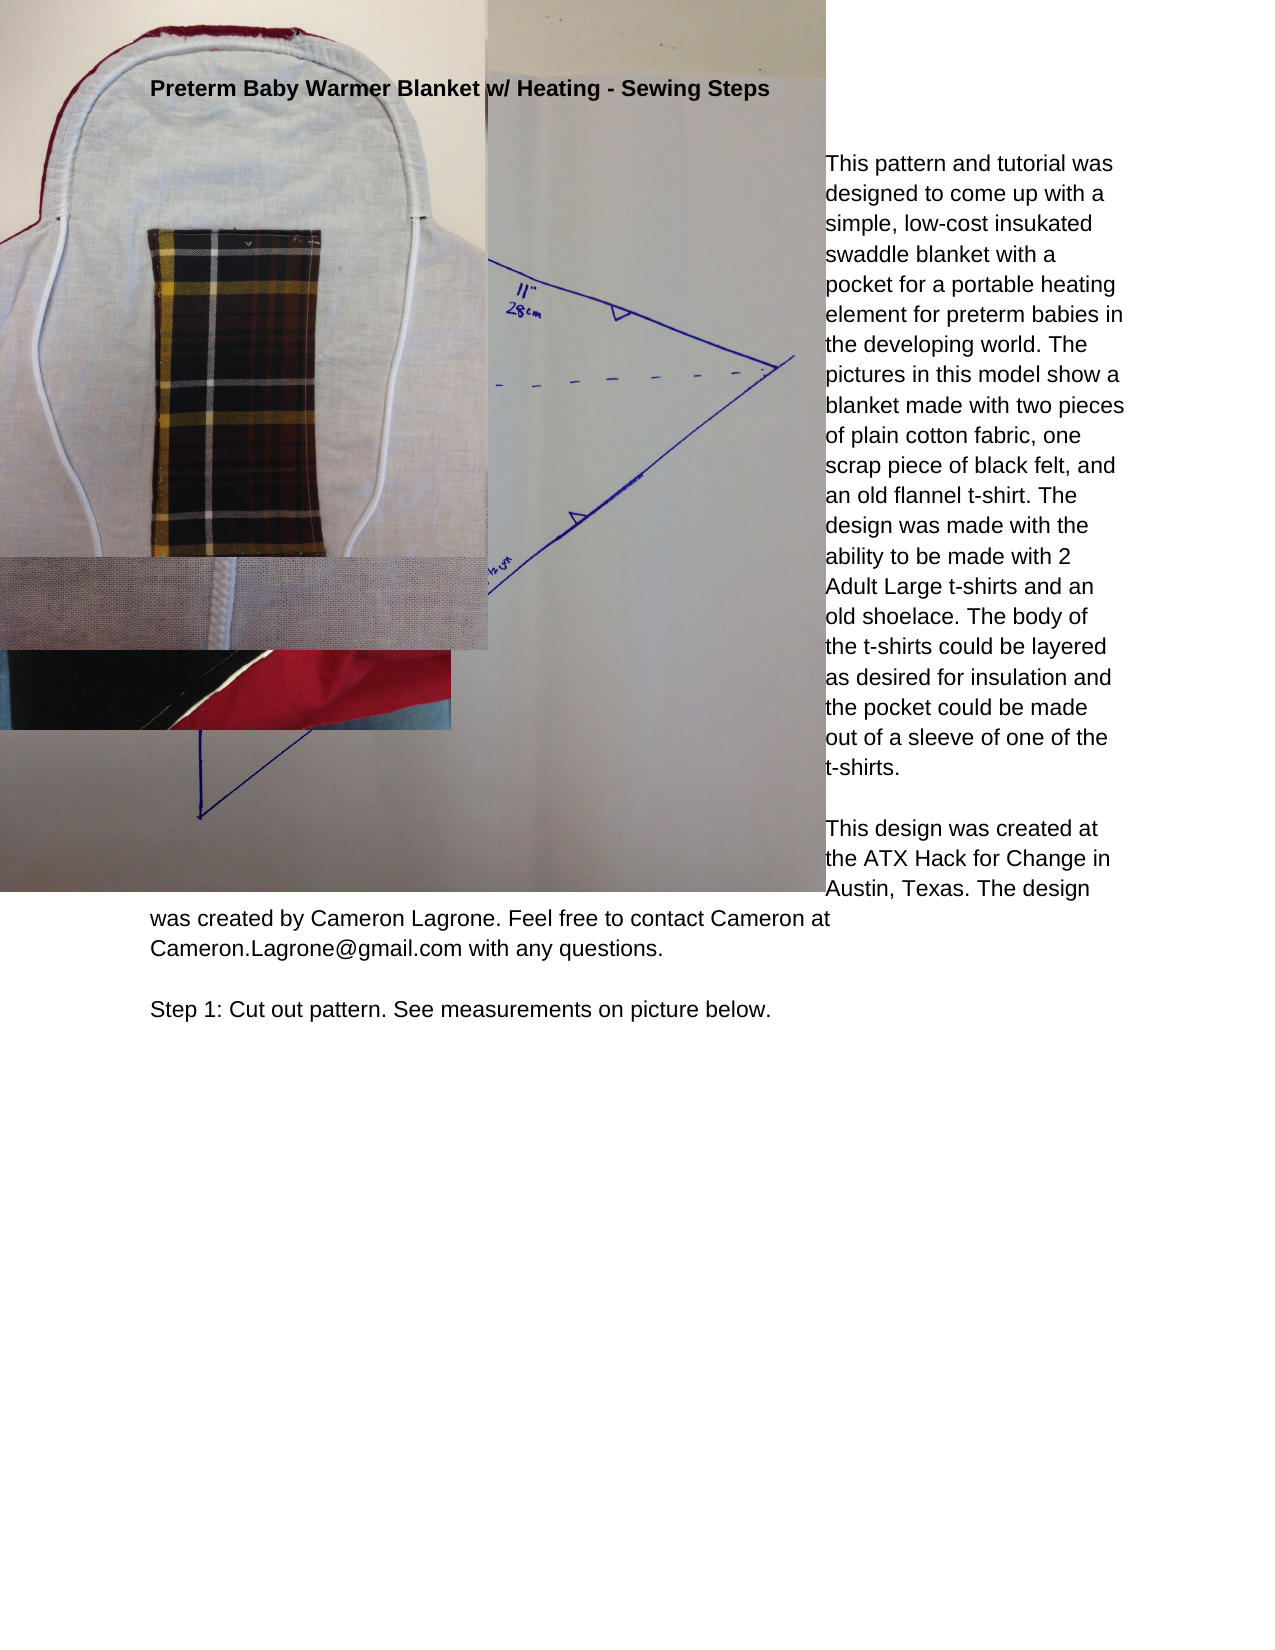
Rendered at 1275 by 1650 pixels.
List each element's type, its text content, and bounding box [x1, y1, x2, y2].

text This design was created at the ATX Hack for Change in Austin, Texas. The design was created by Cameron Lagrone. Feel free to contact Cameron at Cameron.Lagrone@gmail.com with any questions. [150, 814, 1125, 962]
text This pattern and tutorial was designed to come up with a simple, low-cost insukated swaddle blanket with a pocket for a portable heating element for preterm babies in the developing world. The pictures in this model show a blanket made with two pieces of plain cotton fabric, one scrap piece of black felt, and an old flannel t-shirt. The design was made with the ability to be made with 2 Adult Large t-shirts and an old shoelace. The body of the t-shirts could be layered as desired for insulation and the pocket could be made out of a sleeve of one of the t-shirts. [826, 150, 1125, 781]
picture [0, 0, 826, 892]
text Step 1: Cut out pattern. See measurements on picture below. [150, 996, 1125, 1022]
